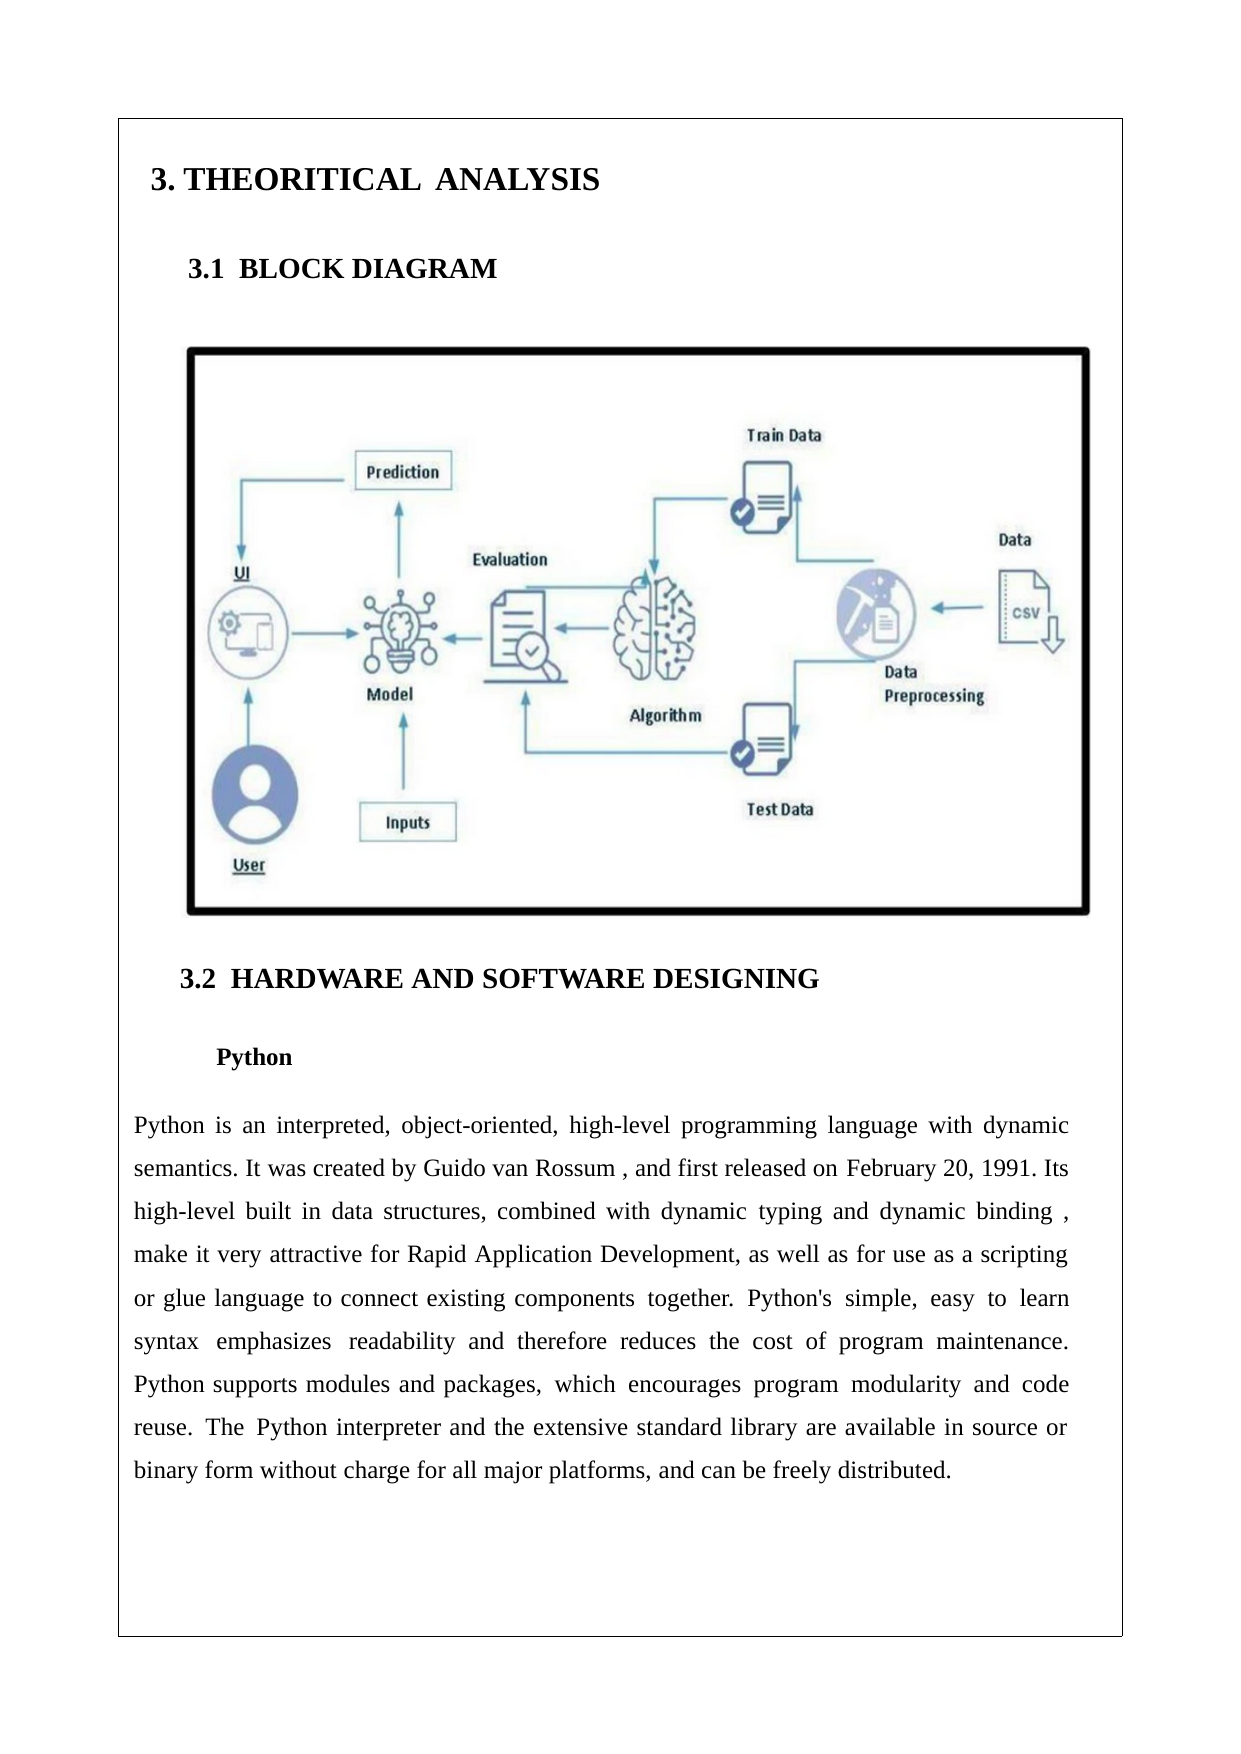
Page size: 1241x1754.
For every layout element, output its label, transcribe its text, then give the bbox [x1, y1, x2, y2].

subtitle 3.2 HARDWARE AND SOFTWARE DESIGNING [121, 961, 1119, 995]
subtitle 3. THEORITICAL ANALYSIS [121, 160, 1119, 198]
subtitle Python [121, 1038, 1119, 1072]
picture [171, 335, 1097, 918]
text Python is an interpreted, object-oriented, high-level programming language with dynamic semantics. It was created by Guido van Rossum , and first released on February 20, 1991. Its high-level built in data structures, combined with dynamic typing and dynamic binding , make it very attractive for Rapid Application Development, as well as for use as a scripting or glue language to connect existing components together. Python's simple, easy to learn syntax emphasizes readability and therefore reduces the cost of program maintenance. Python supports modules and packages, which encourages program modularity and code reuse. The Python interpreter and the extensive standard library are available in source or binary form without charge for all major platforms, and can be freely distributed. [134, 1110, 1069, 1484]
subtitle 3.1 BLOCK DIAGRAM [121, 248, 1119, 286]
